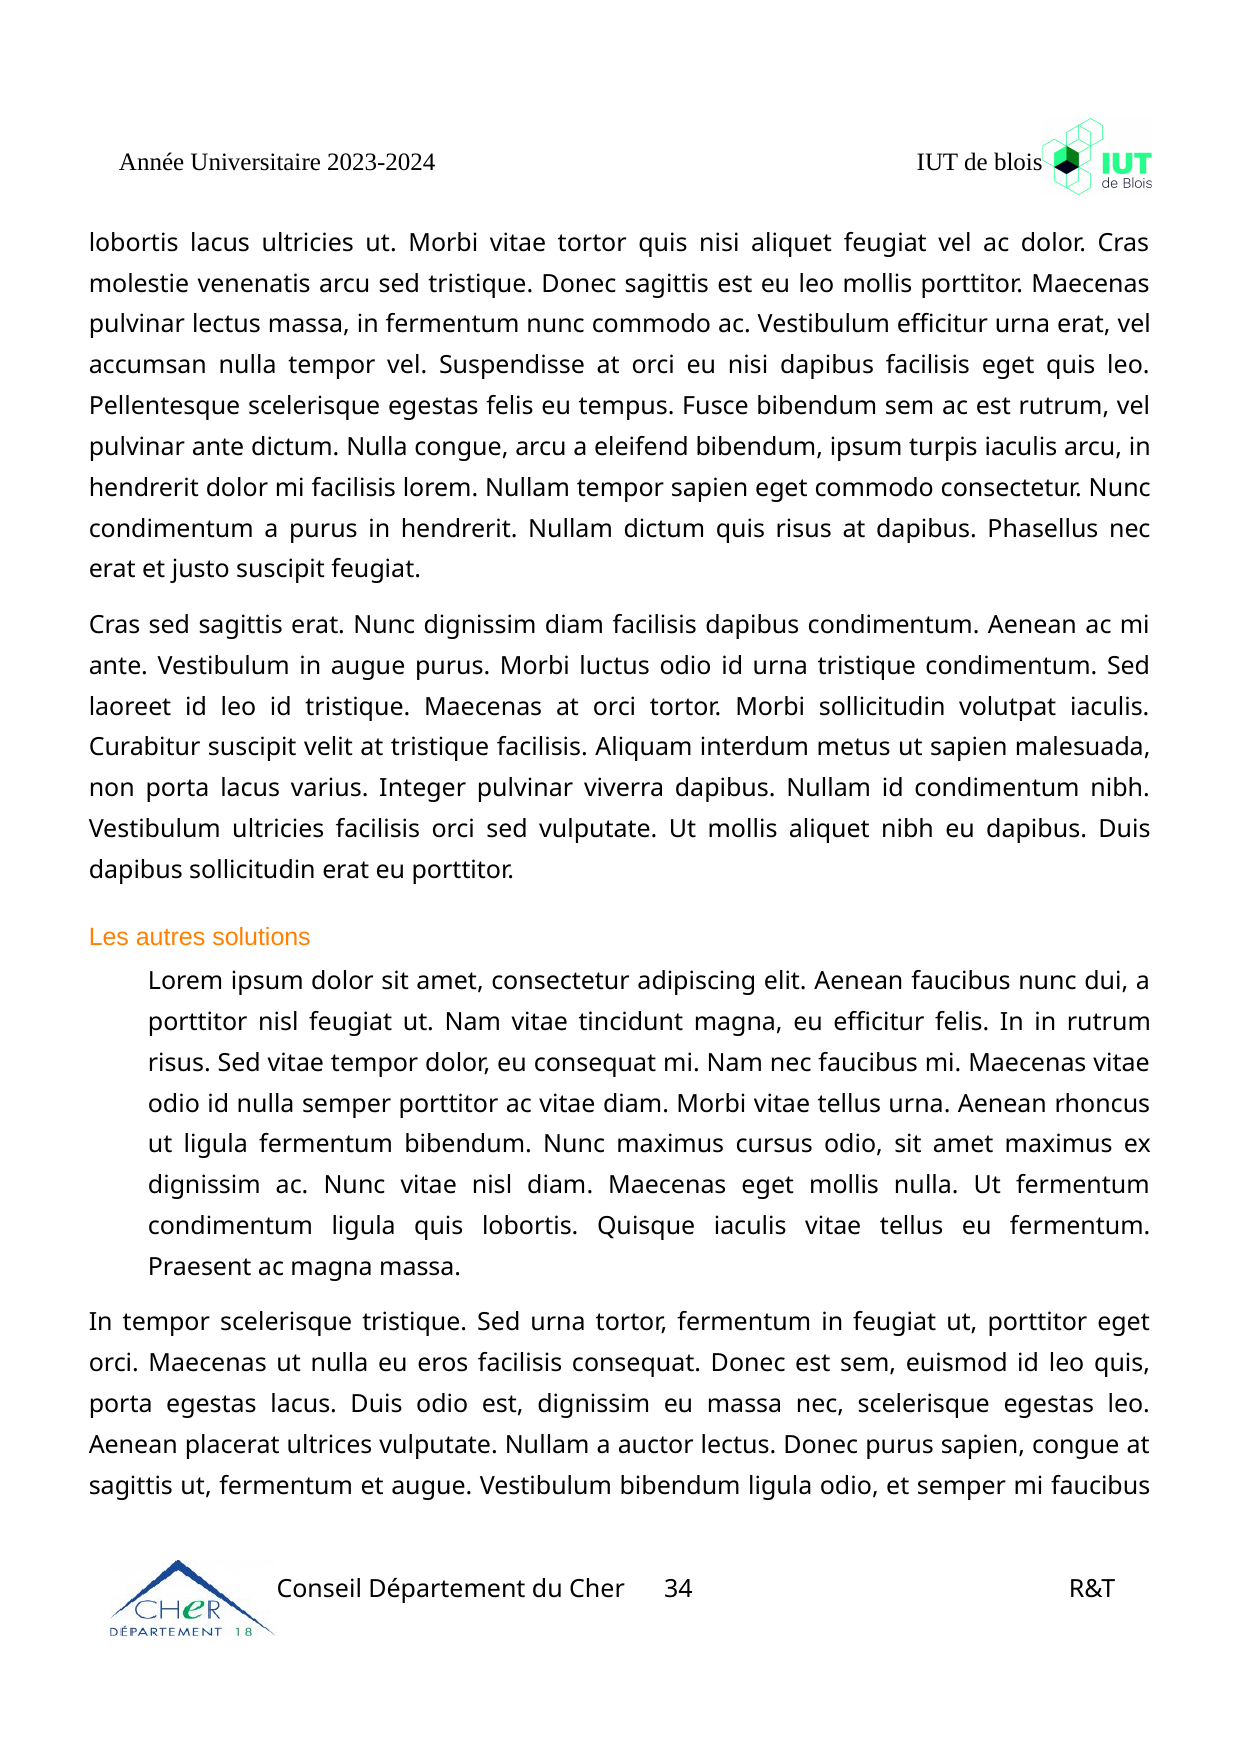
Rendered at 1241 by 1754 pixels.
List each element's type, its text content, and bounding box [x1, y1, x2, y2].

subtitle Les autres solutions [88, 922, 1152, 950]
text Cras sed sagittis erat. Nunc dignissim diam facilisis dapibus condimentum. Aenean ac mi ante. Vestibulum in augue purus. Morbi luctus odio id urna tristique condimentum. Sed laoreet id leo id tristique. Maecenas at orci tortor. Morbi sollicitudin volutpat iaculis. Curabitur suscipit velit at tristique facilisis. Aliquam interdum metus ut sapien malesuada, non porta lacus varius. Integer pulvinar viverra dapibus. Nullam id condimentum nibh. Vestibulum ultricies facilisis orci sed vulputate. Ut mollis aliquet nibh eu dapibus. Duis dapibus sollicitudin erat eu porttitor. [88, 607, 1152, 886]
text lobortis lacus ultricies ut. Morbi vitae tortor quis nisi aliquet feugiat vel ac dolor. Cras molestie venenatis arcu sed tristique. Donec sagittis est eu leo mollis porttitor. Maecenas pulvinar lectus massa, in fermentum nunc commodo ac. Vestibulum efficitur urna erat, vel accumsan nulla tempor vel. Suspendisse at orci eu nisi dapibus facilisis eget quis leo. Pellentesque scelerisque egestas felis eu tempus. Fusce bibendum sem ac est rutrum, vel pulvinar ante dictum. Nulla congue, arcu a eleifend bibendum, ipsum turpis iaculis arcu, in hendrerit dolor mi facilisis lorem. Nullam tempor sapien eget commodo consectetur. Nunc condimentum a purus in hendrerit. Nullam dictum quis risus at dapibus. Phasellus nec erat et justo suscipit feugiat. [88, 224, 1152, 585]
picture [110, 1560, 277, 1636]
text Lorem ipsum dolor sit amet, consectetur adipiscing elit. Aenean faucibus nunc dui, a porttitor nisl feugiat ut. Nam vitae tincidunt magna, eu efficitur felis. In in rutrum risus. Sed vitae tempor dolor, eu consequat mi. Nam nec faucibus mi. Maecenas vitae odio id nulla semper porttitor ac vitae diam. Morbi vitae tellus urna. Aenean rhoncus ut ligula fermentum bibendum. Nunc maximus cursus odio, sit amet maximus ex dignissim ac. Nunc vitae nisl diam. Maecenas eget mollis nulla. Ut fermentum condimentum ligula quis lobortis. Quisque iaculis vitae tellus eu fermentum. Praesent ac magna massa. [148, 963, 1152, 1283]
picture [1042, 118, 1152, 195]
text In tempor scelerisque tristique. Sed urna tortor, fermentum in feugiat ut, porttitor eget orci. Maecenas ut nulla eu eros facilisis consequat. Donec est sem, euismod id leo quis, porta egestas lacus. Duis odio est, dignissim eu massa nec, scelerisque egestas leo. Aenean placerat ultrices vulputate. Nullam a auctor lectus. Donec purus sapien, congue at sagittis ut, fermentum et augue. Vestibulum bibendum ligula odio, et semper mi faucibus [88, 1304, 1152, 1501]
